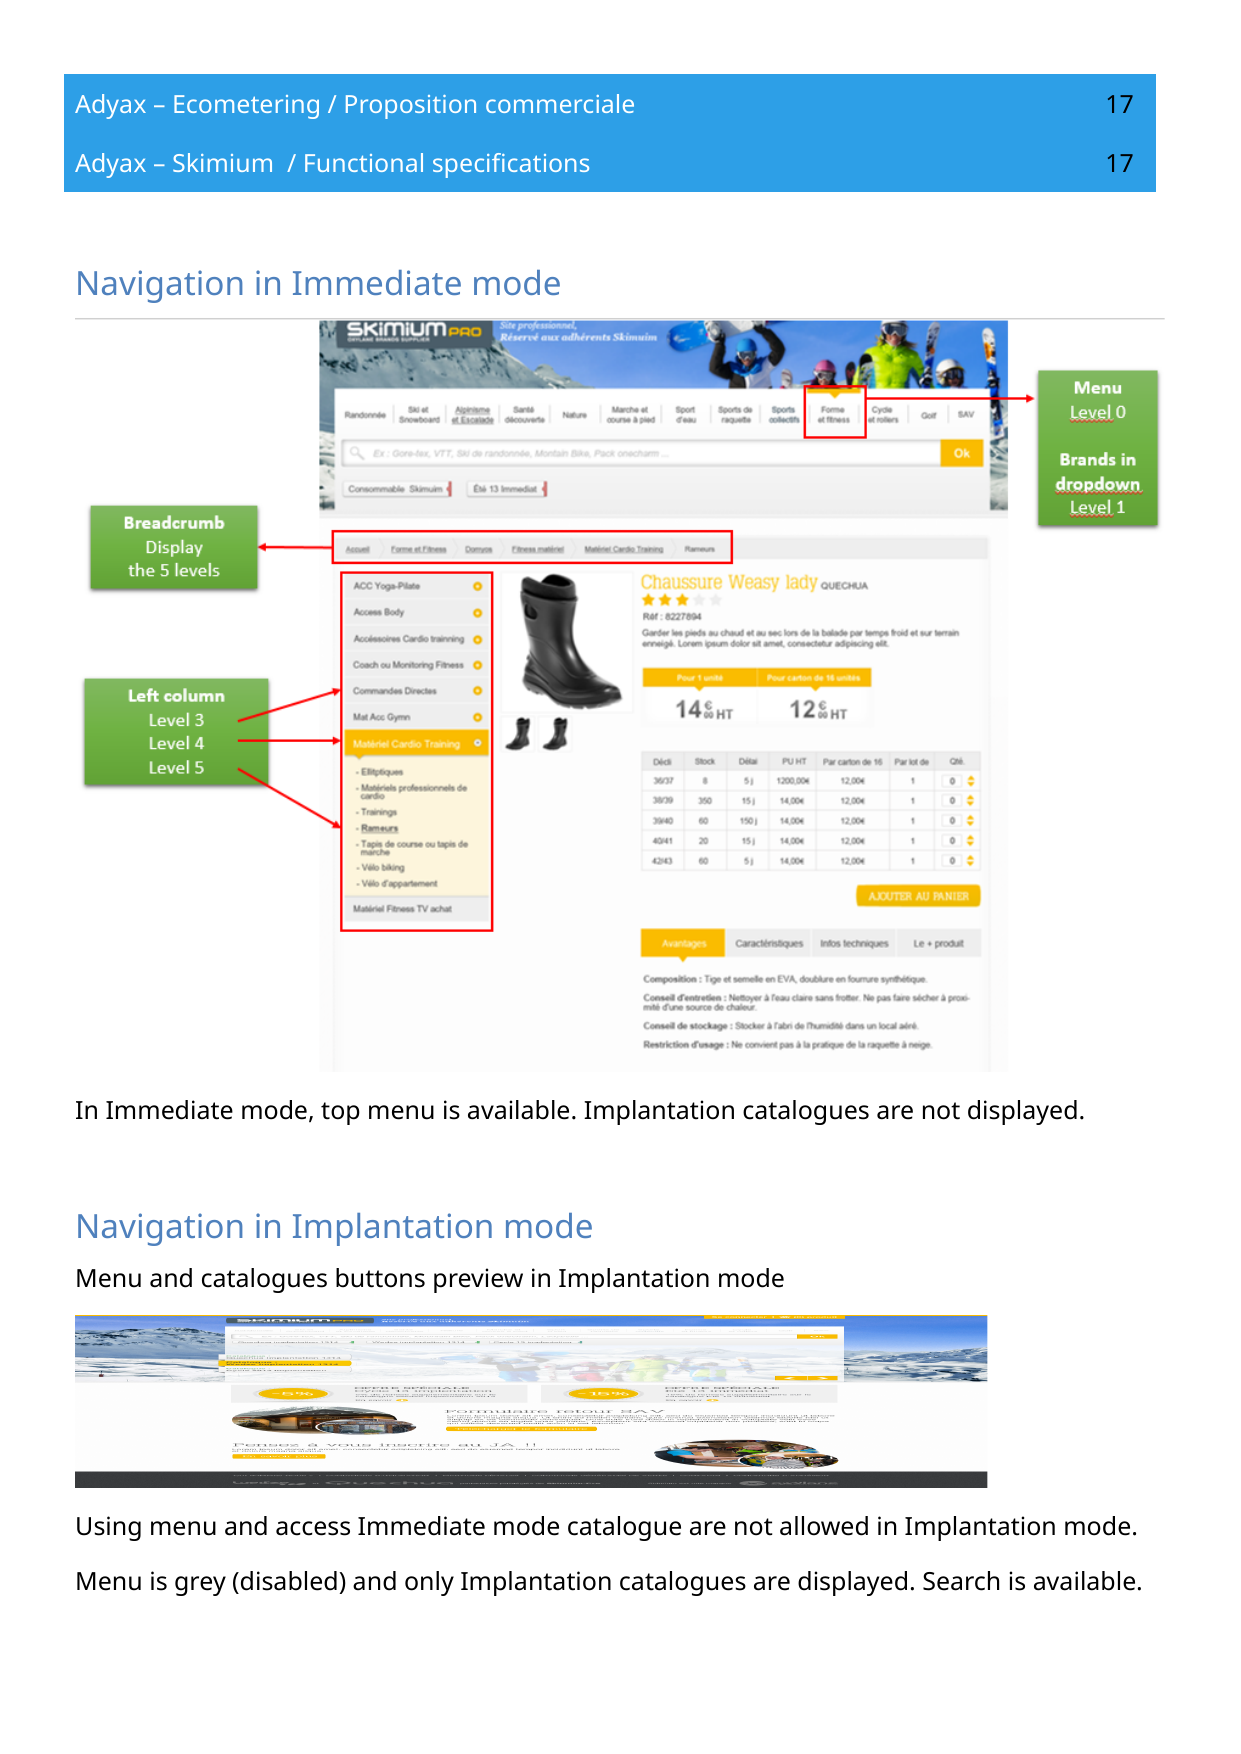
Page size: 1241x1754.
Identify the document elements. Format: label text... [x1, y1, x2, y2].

text Menu and catalogues buttons preview in Implantation mode [75, 1260, 1165, 1294]
text Menu is grey (disabled) and only Implantation catalogues are displayed. Search is available. [75, 1564, 1165, 1598]
picture [75, 1315, 988, 1488]
subtitle Navigation in Implantation mode [75, 1202, 1165, 1248]
subtitle Navigation in Immediate mode [75, 260, 1165, 305]
picture [75, 317, 1165, 1072]
text Using menu and access Immediate mode catalogue are not allowed in Implantation mode. [75, 1509, 1165, 1543]
text In Immediate mode, top menu is available. Implantation catalogues are not displayed. [75, 1093, 1165, 1127]
